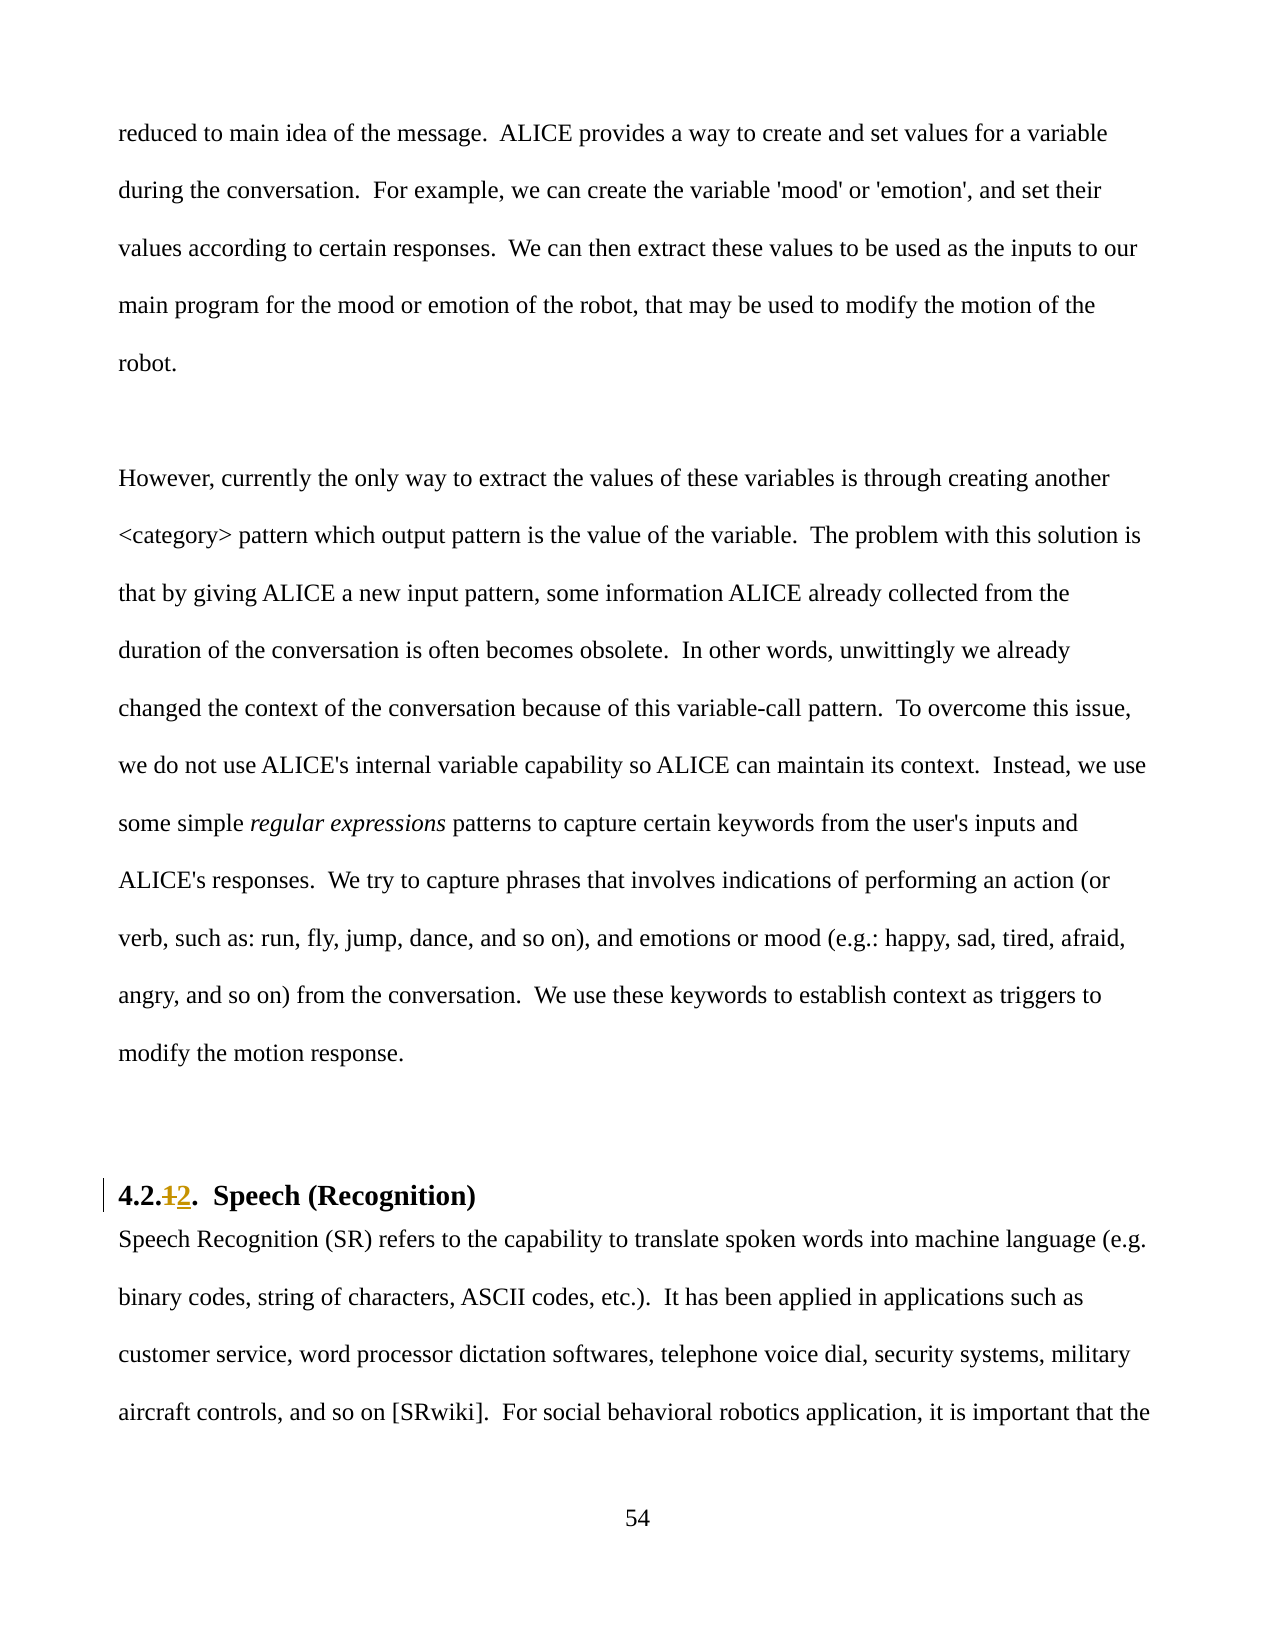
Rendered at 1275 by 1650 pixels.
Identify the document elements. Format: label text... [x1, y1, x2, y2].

text reduced to main idea of the message. ALICE provides a way to create and set values for a variable during the conversation. For example, we can create the variable 'mood' or 'emotion', and set their values according to certain responses. We can then extract these values to be used as the inputs to our main program for the mood or emotion of the robot, that may be used to modify the motion of the robot. [118, 118, 1157, 377]
subtitle 4.2.2. Speech (Recognition) [118, 1178, 1157, 1212]
text Speech Recognition (SR) refers to the capability to translate spoken words into machine language (e.g. binary codes, string of characters, ASCII codes, etc.). It has been applied in applications such as customer service, word processor dictation softwares, telephone voice dial, security systems, military aircraft controls, and so on [SRwiki]. For social behavioral robotics application, it is important that the [118, 1224, 1157, 1425]
text However, currently the only way to extract the values of these variables is through creating another <category> pattern which output pattern is the value of the variable. The problem with this solution is that by giving ALICE a new input pattern, some information ALICE already collected from the duration of the conversation is often becomes obsolete. In other words, unwittingly we already changed the context of the conversation because of this variable-call pattern. To overcome this issue, we do not use ALICE's internal variable capability so ALICE can maintain its context. Instead, we use some simple regular expressions patterns to capture certain keywords from the user's inputs and ALICE's responses. We try to capture phrases that involves indications of performing an action (or verb, such as: run, fly, jump, dance, and so on), and emotions or mood (e.g.: happy, sad, tired, afraid, angry, and so on) from the conversation. We use these keywords to establish context as triggers to modify the motion response. [118, 463, 1157, 1067]
